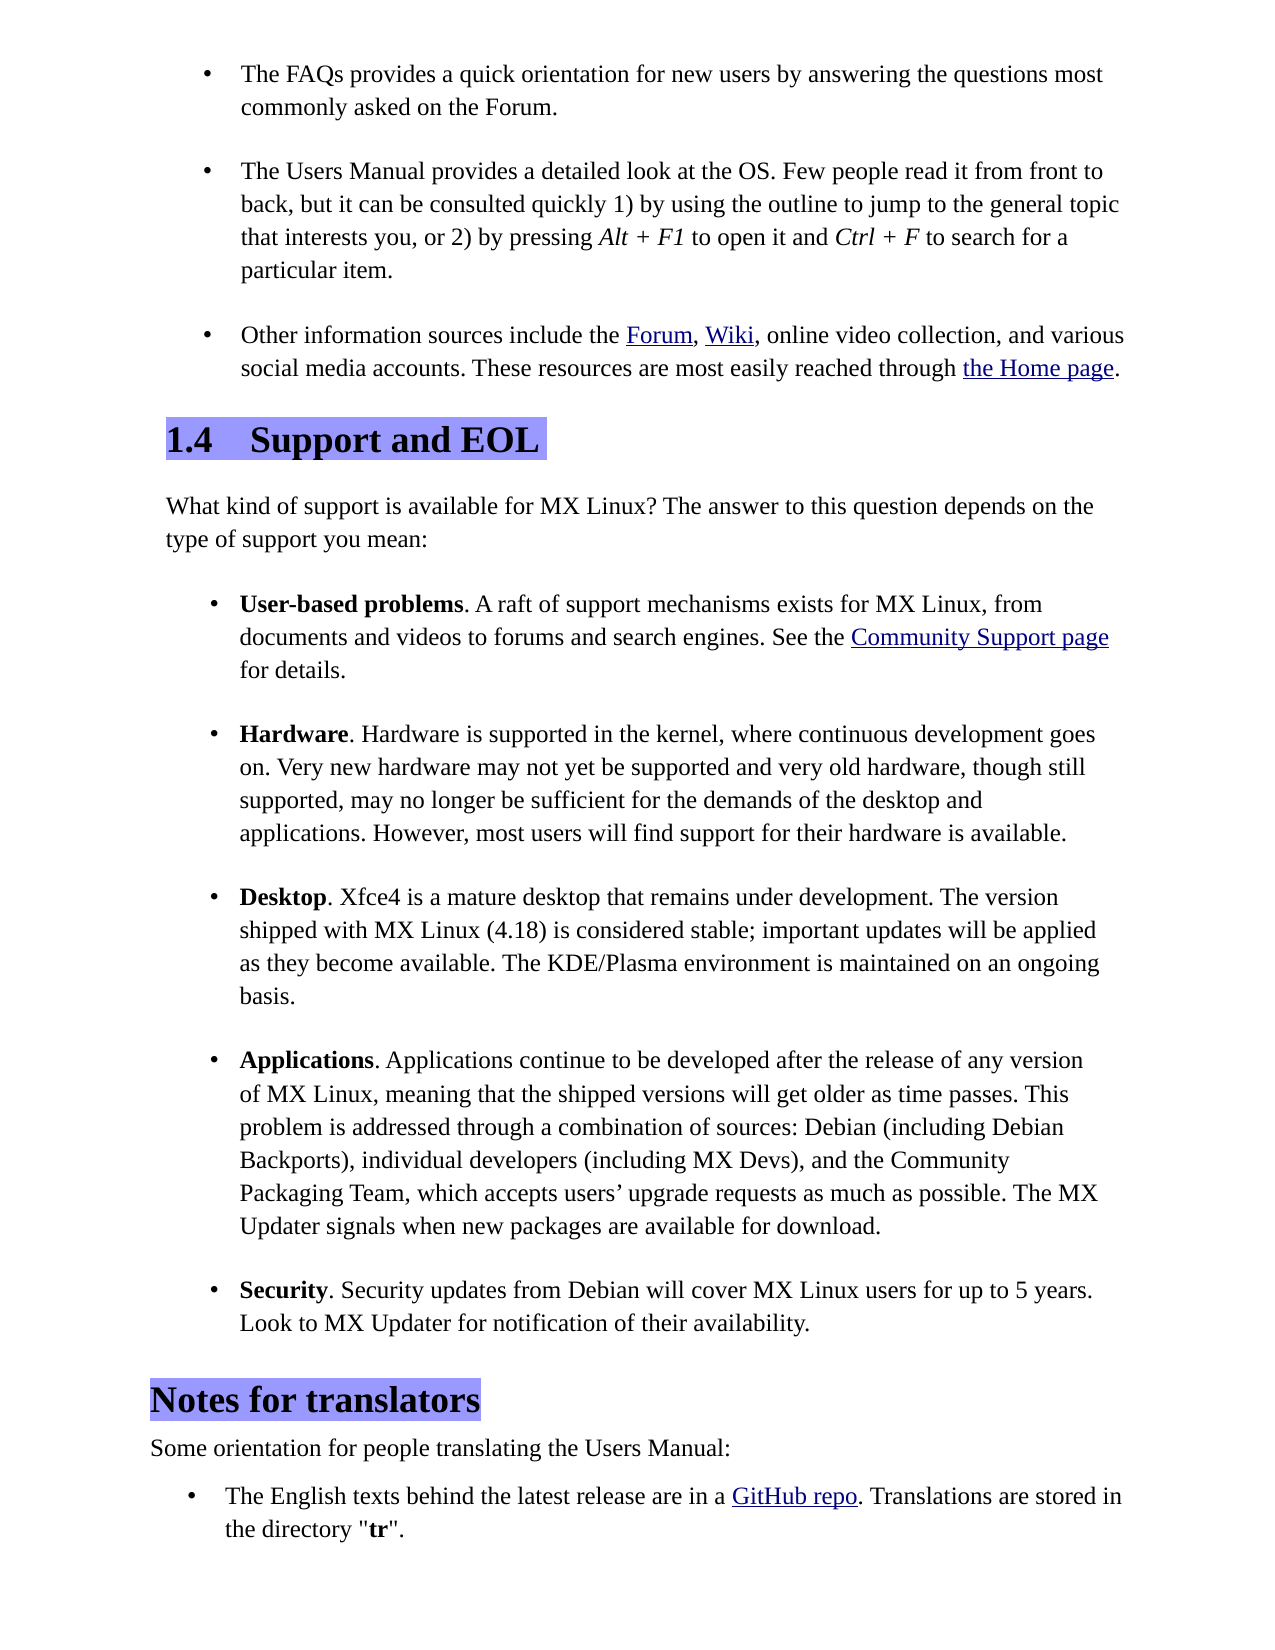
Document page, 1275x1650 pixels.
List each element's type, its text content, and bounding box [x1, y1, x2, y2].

text Some orientation for people translating the Users Manual: [150, 1433, 1125, 1462]
list Hardware. Hardware is supported in the kernel, where continuous development goes on. Very new hardware may not yet be supported and very old hardware, though still supported, may no longer be sufficient for the demands of the desktop and applications. However, most users will find support for their hardware is available. [210, 719, 1109, 847]
list The Users Manual provides a detailed look at the OS. Few people read it from front to back, but it can be consulted quickly 1) by using the outline to jump to the general topic that interests you, or 2) by pressing Alt + F1 to open it and Ctrl + F to search for a particular item. [203, 156, 1125, 284]
list Applications. Applications continue to be developed after the release of any version of MX Linux, meaning that the shipped versions will get older as time passes. This problem is addressed through a combination of sources: Debian (including Debian Backports), individual developers (including MX Devs), and the Community Packaging Team, which accepts users’ upgrade requests as much as possible. The MX Updater signals when new packages are available for download. [210, 1046, 1109, 1239]
list Desktop. Xfce4 is a mature desktop that remains under development. The version shipped with MX Linux (4.18) is considered stable; important updates will be applied as they become available. The KDE/Plasma environment is maintained on an ongoing basis. [210, 882, 1109, 1010]
list The FAQs provides a quick orientation for new users by answering the questions most commonly asked on the Forum. [203, 59, 1125, 121]
subtitle 1.4 Support and EOL [547, 417, 1109, 460]
list Other information sources include the Forum, Wiki, online video collection, and various social media accounts. These resources are most easily reached through the Home page. [203, 320, 1125, 381]
subtitle Notes for translators [150, 1377, 1125, 1421]
text What kind of support is available for MX Linux? The answer to this question depends on the type of support you mean: [166, 491, 1109, 553]
list Security. Security updates from Debian will cover MX Linux users for up to 5 years. Look to MX Updater for notification of their availability. [210, 1275, 1109, 1337]
list The English texts behind the latest release are in a GitHub repo. Translations are stored in the directory "tr". [187, 1481, 1125, 1542]
list User-based problems. A raft of support mechanisms exists for MX Linux, from documents and videos to forums and search engines. See the Community Support page for details. [210, 589, 1109, 683]
